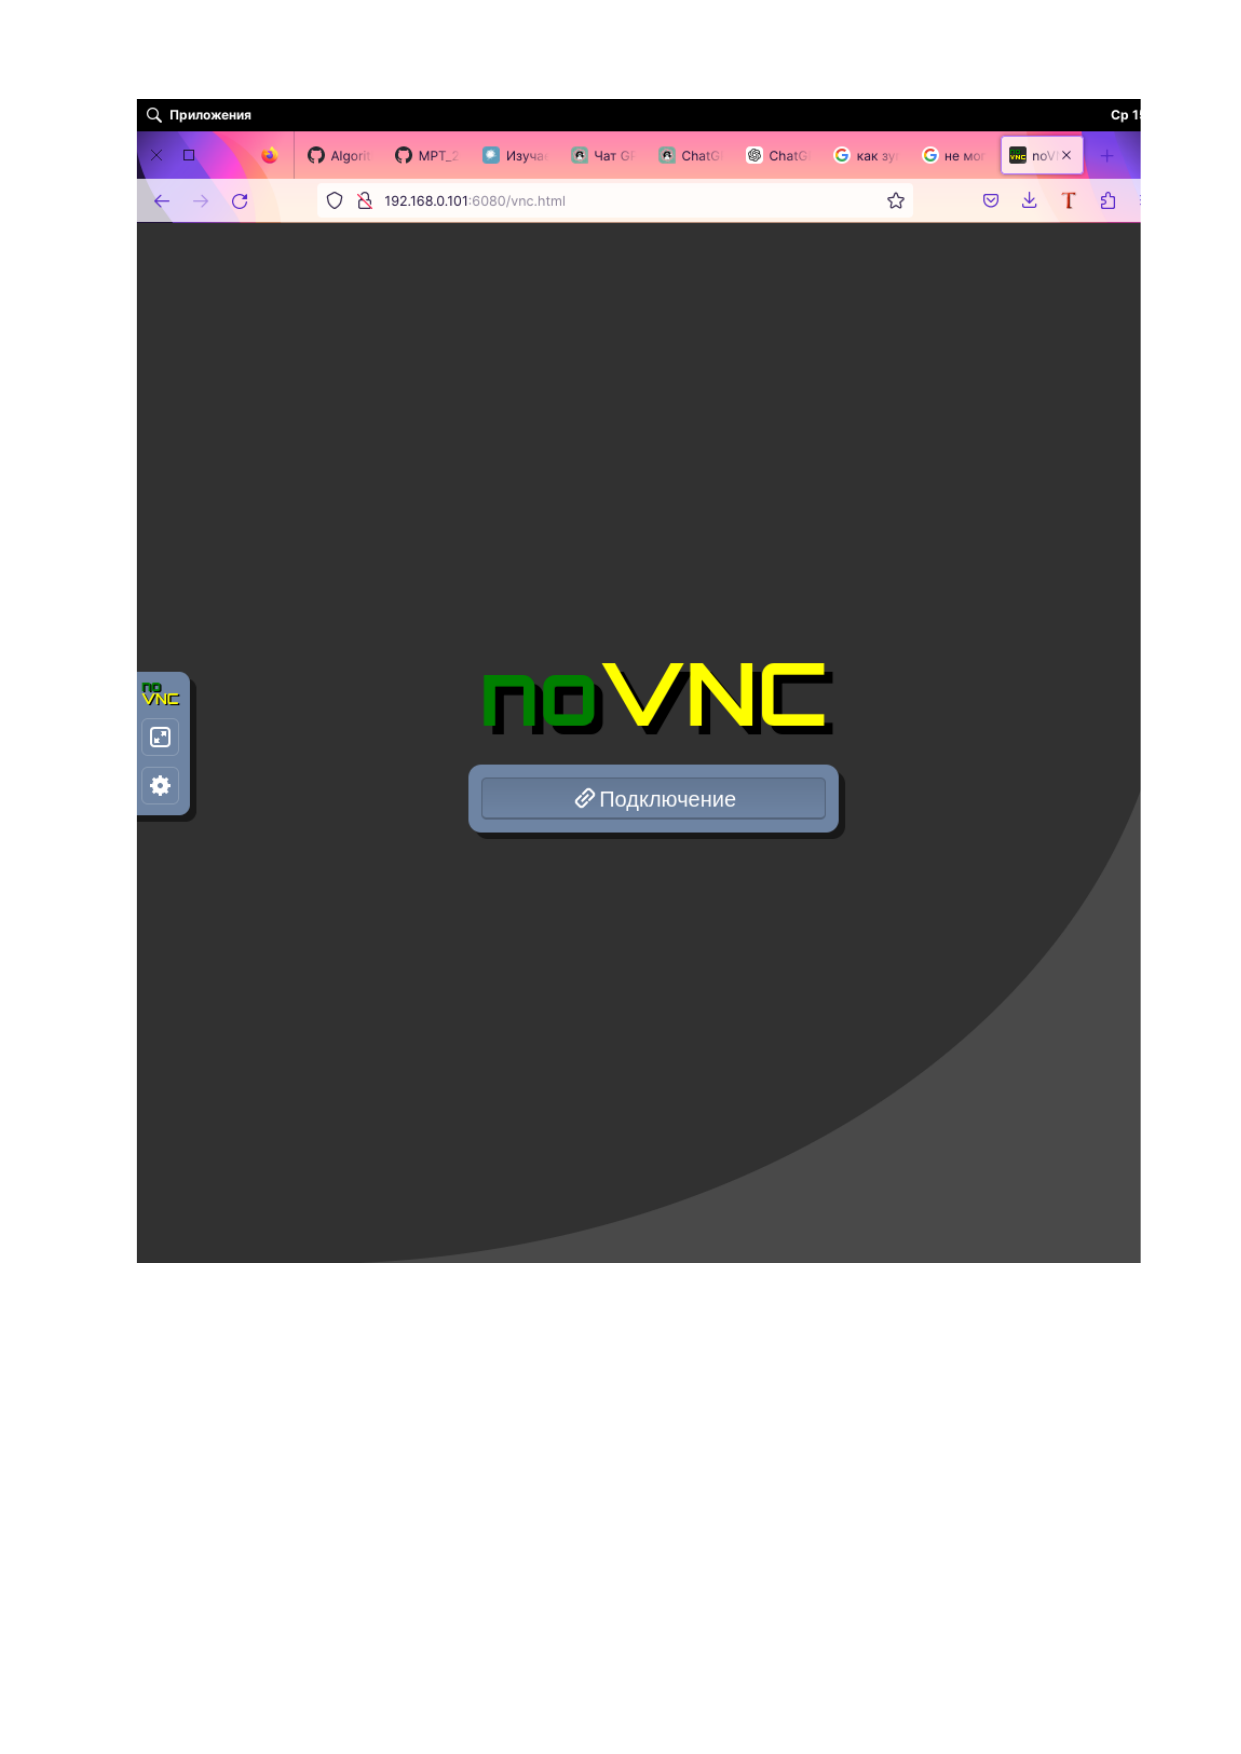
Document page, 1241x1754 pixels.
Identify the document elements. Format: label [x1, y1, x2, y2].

picture [136, 99, 1141, 1263]
